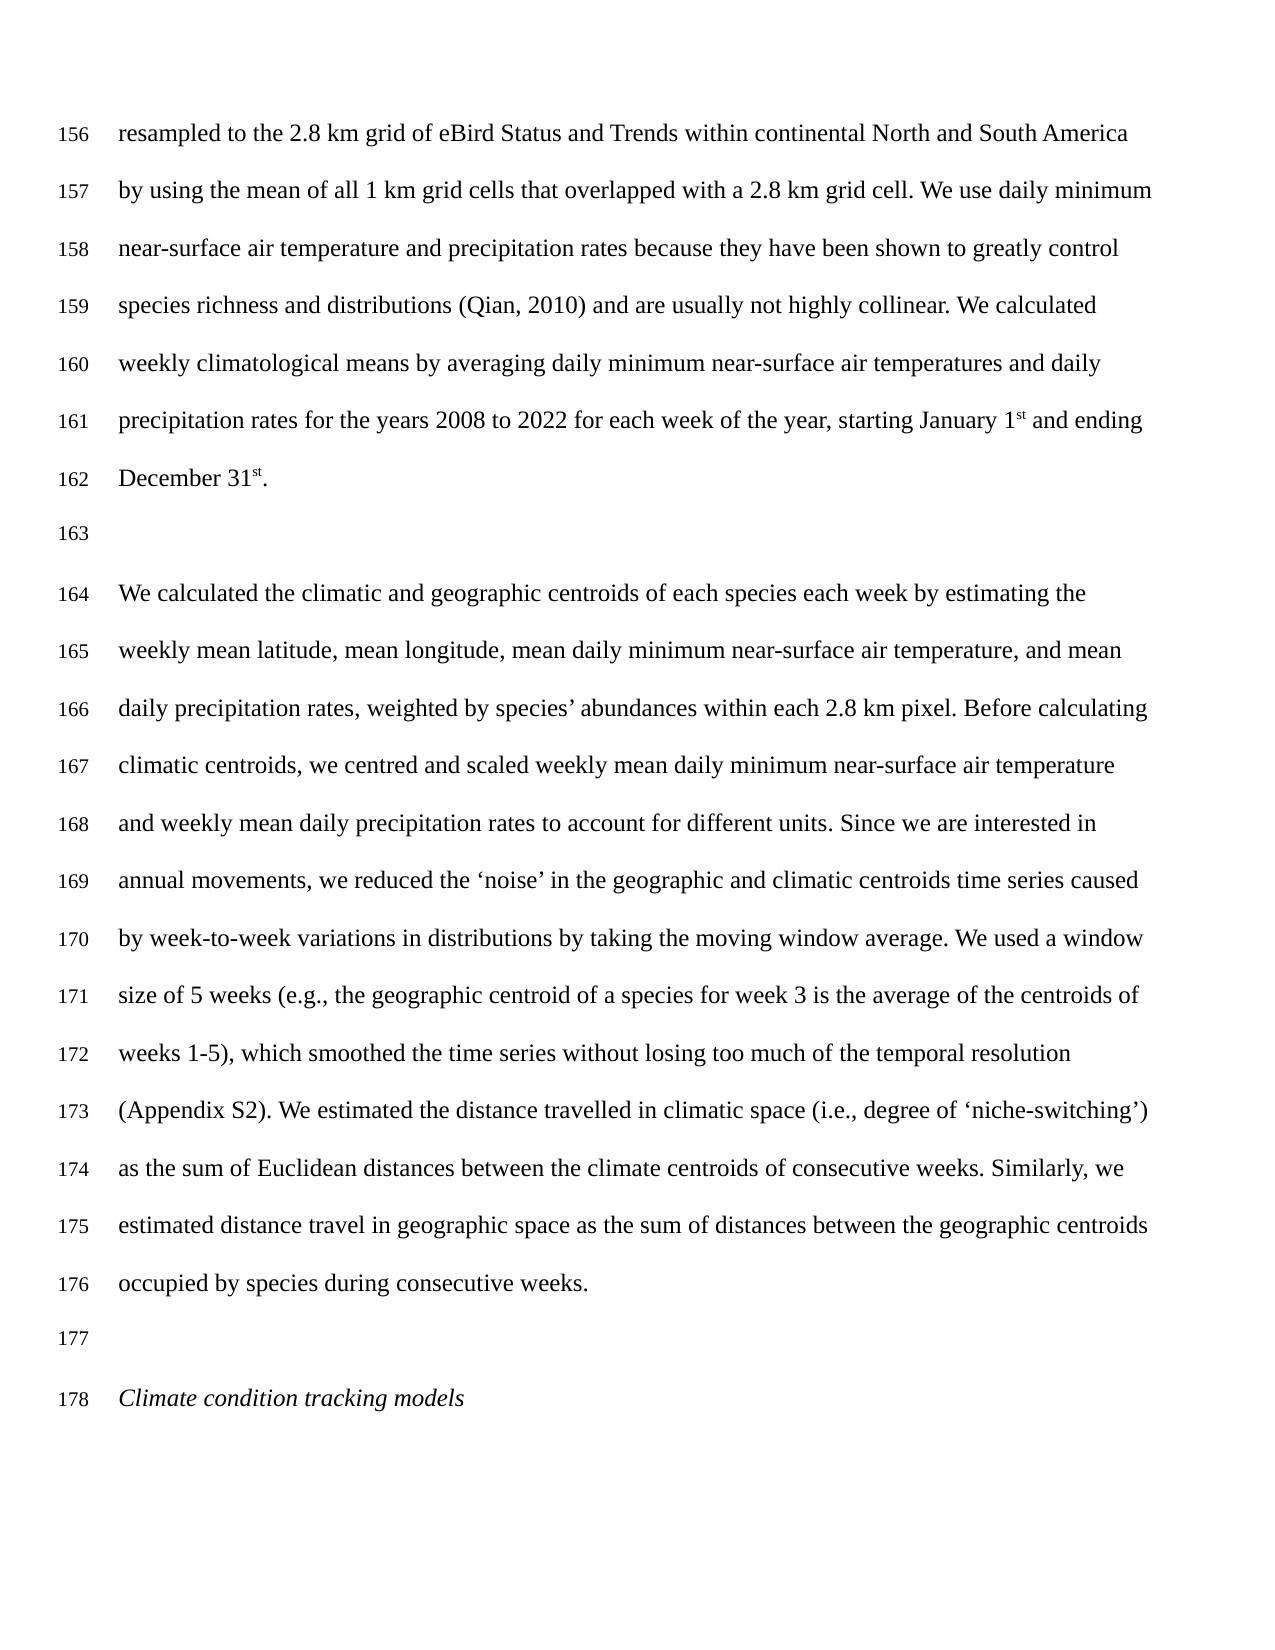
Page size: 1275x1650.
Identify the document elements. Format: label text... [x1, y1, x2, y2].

text We calculated the climatic and geographic centroids of each species each week by estimating the weekly mean latitude, mean longitude, mean daily minimum near-surface air temperature, and mean daily precipitation rates, weighted by species’ abundances within each 2.8 km pixel. Before calculating climatic centroids, we centred and scaled weekly mean daily minimum near-surface air temperature and weekly mean daily precipitation rates to account for different units. Since we are interested in annual movements, we reduced the ‘noise’ in the geographic and climatic centroids time series caused by week-to-week variations in distributions by taking the moving window average. We used a window size of 5 weeks (e.g., the geographic centroid of a species for week 3 is the average of the centroids of weeks 1-5), which smoothed the time series without losing too much of the temporal resolution (Appendix S2). We estimated the distance travelled in climatic space (i.e., degree of ‘niche-switching’) as the sum of Euclidean distances between the climate centroids of consecutive weeks. Similarly, we estimated distance travel in geographic space as the sum of distances between the geographic centroids occupied by species during consecutive weeks. [118, 578, 1157, 1297]
text resampled to the 2.8 km grid of eBird Status and Trends within continental North and South America by using the mean of all 1 km grid cells that overlapped with a 2.8 km grid cell. We use daily minimum near-surface air temperature and precipitation rates because they have been shown to greatly control species richness and distributions (Qian, 2010) and are usually not highly collinear. We calculated weekly climatological means by averaging daily minimum near-surface air temperatures and daily precipitation rates for the years 2008 to 2022 for each week of the year, starting January 1st and ending December 31st. [118, 118, 1157, 492]
text Climate condition tracking models [118, 1383, 1157, 1412]
